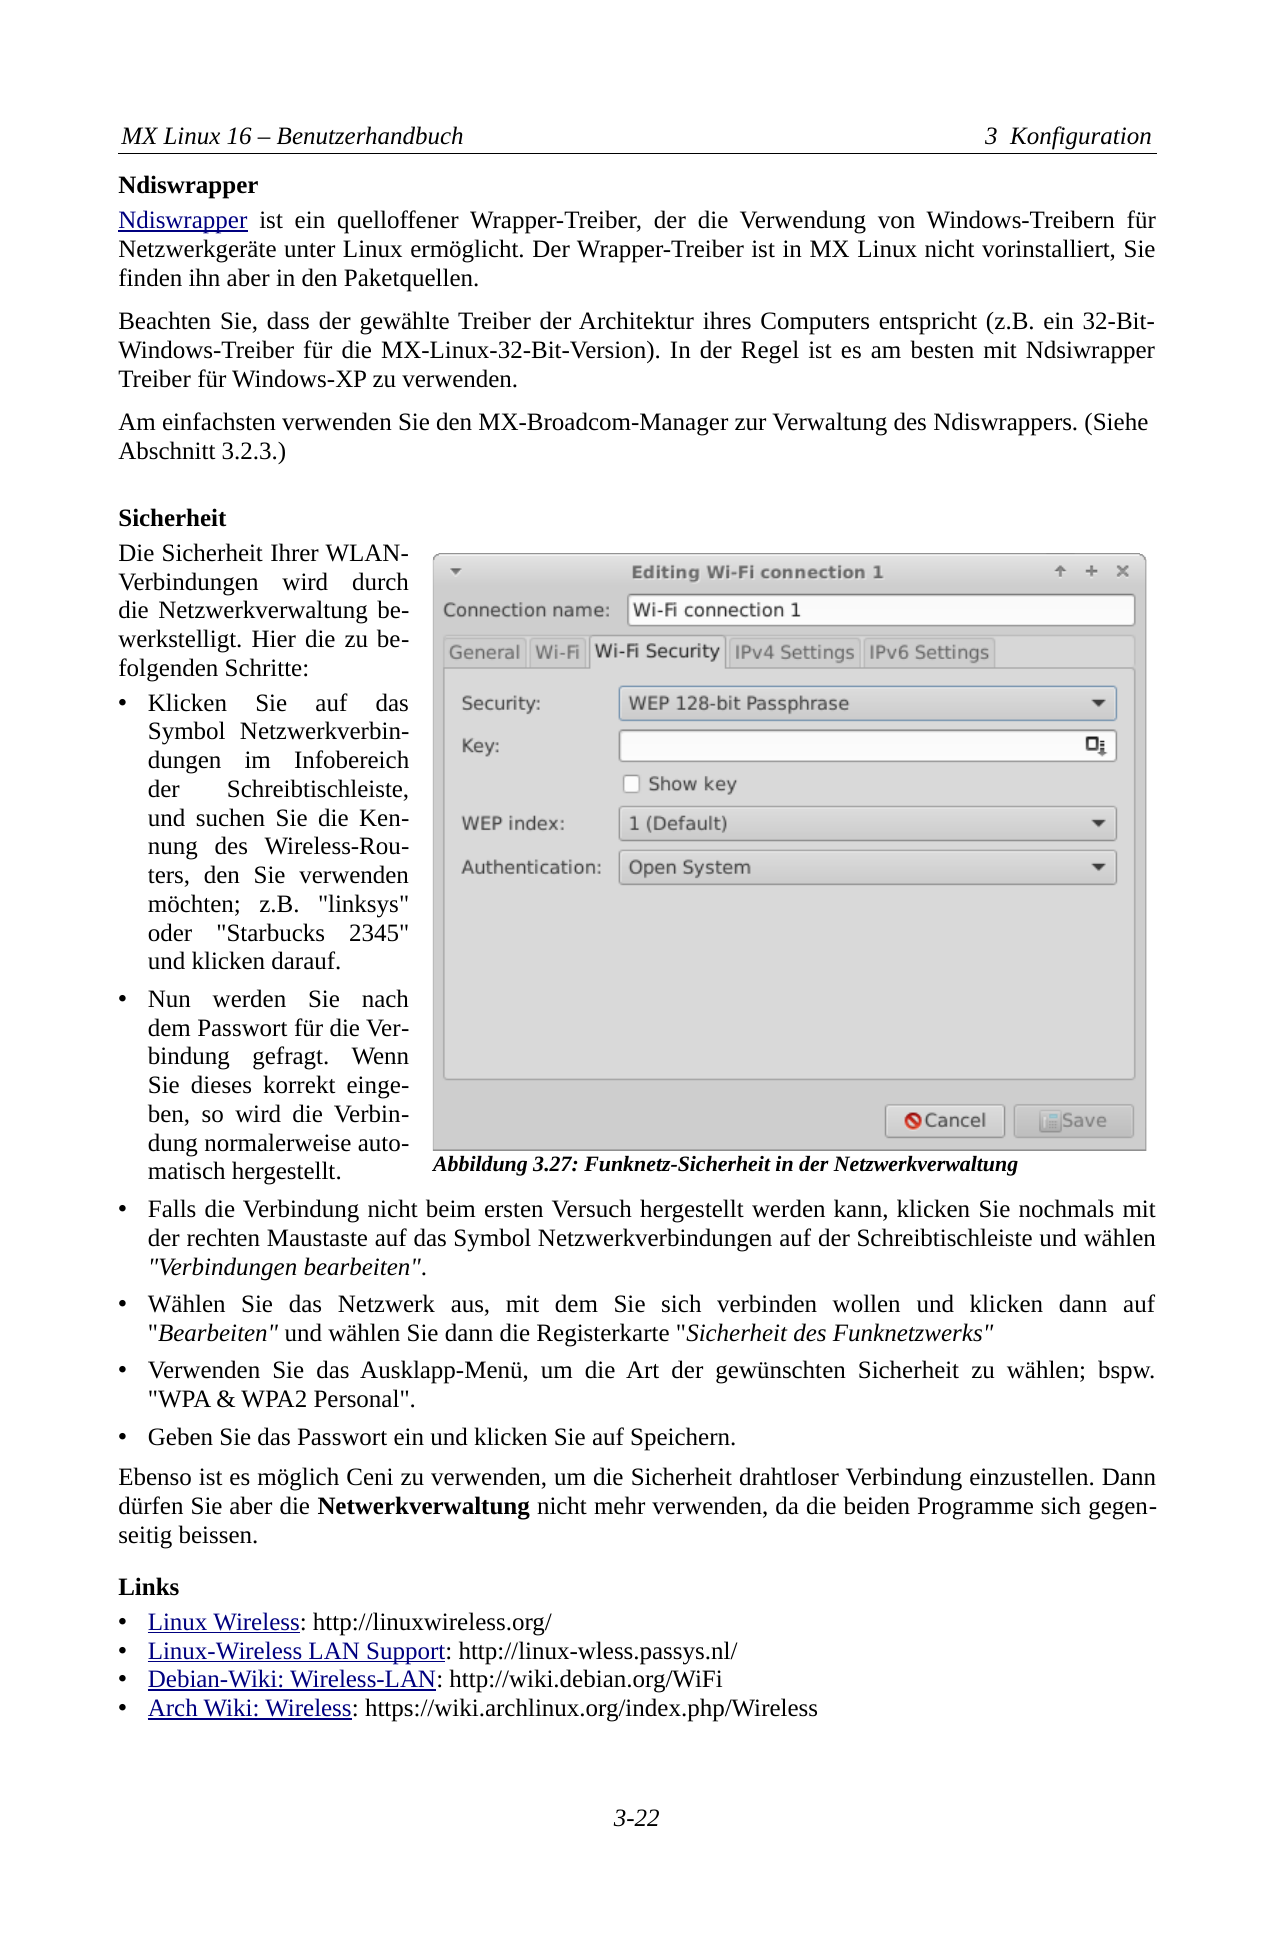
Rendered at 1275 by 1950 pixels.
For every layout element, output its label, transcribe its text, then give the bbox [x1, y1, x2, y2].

list Nun werden Sie nach dem Passwort für die Ver­bindung gefragt. Wenn Sie dieses korrekt ein­ge­ben, so wird die Verbin­dung normalerweise auto­matisch hergestellt. [118, 984, 1157, 1185]
text Sicherheit [118, 503, 1157, 532]
text Abbildung 3.27: Funknetz-Sicherheit in der Netzwerkverwaltung [433, 1151, 1146, 1176]
list Wählen Sie das Netzwerk aus, mit dem Sie sich verbinden wollen und klicken dann auf "Bearbeiten" und wählen Sie dann die Registerkarte "Sicherheit des Funknetzwerks" [118, 1289, 1157, 1347]
list Linux Wireless: http://linuxwireless.org/ [118, 1607, 1157, 1636]
list Klicken Sie auf das Symbol Netzwerkver­bin­dun­gen im Infobereich der Schreibtischleiste, und suchen Sie die Ken­nung des Wireless-Rou­ters, den Sie verwenden möchten; z.B. "linksys" oder "Starbucks 2345" und klicken darauf. [118, 688, 432, 975]
list Geben Sie das Passwort ein und klicken Sie auf Speichern. [118, 1422, 1157, 1451]
list Linux-Wireless LAN Support: http://linux-wless.passys.nl/ [118, 1636, 1157, 1664]
list Falls die Verbindung nicht beim ersten Versuch hergestellt werden kann, klicken Sie nochmals mit der rechten Maustaste auf das Symbol Netzwerkverbindungen auf der Schreibtischleiste und wählen "Verbindungen bearbeiten". [118, 1194, 1157, 1280]
text Am einfachsten verwenden Sie den MX-Broadcom-Manager zur Verwaltung des Ndiswrappers. (Siehe Abschnitt 3.2.3.) [118, 407, 1157, 465]
list Verwenden Sie das Ausklapp-Menü, um die Art der gewünschten Sicherheit zu wählen; bspw. "WPA & WPA2 Personal". [118, 1356, 1157, 1413]
picture [432, 553, 1147, 1151]
text Die Sicherheit Ihrer WLAN-Verbindungen wird durch die Netzwerkverwaltung be­wer­kstelligt. Hier die zu be­fol­genden Schritte: [118, 538, 1157, 682]
text Links [118, 1572, 1157, 1601]
list Arch Wiki: Wireless: https://wiki.archlinux.org/index.php/Wireless [118, 1693, 1157, 1722]
text Ndiswrapper ist ein quelloffener Wrapper-Treiber, der die Verwendung von Windows-Treibern für Netz­werkgeräte unter Linux ermöglicht. Der Wrapper-Treiber ist in MX Linux nicht vorinstalliert, Sie fin­den ihn aber in den Paketquellen. [118, 205, 1157, 291]
text Ndiswrapper [118, 171, 1157, 199]
list Debian-Wiki: Wireless-LAN: http://wiki.debian.org/WiFi [118, 1664, 1157, 1693]
text Ebenso ist es möglich Ceni zu verwenden, um die Sicherheit drahtloser Verbindung einzustellen. Dann dür­fen Sie aber die Netwerkverwaltung nicht mehr verwenden, da die beiden Programme sich gegen­seitig beissen. [118, 1462, 1157, 1549]
text Beachten Sie, dass der gewählte Treiber der Architektur ihres Computers entspricht (z.B. ein 32-Bit-Win­dows-Treiber für die MX-Linux-32-Bit-Version). In der Regel ist es am besten mit Ndsiwrapper Treiber für Windows-XP zu verwenden. [118, 306, 1157, 392]
